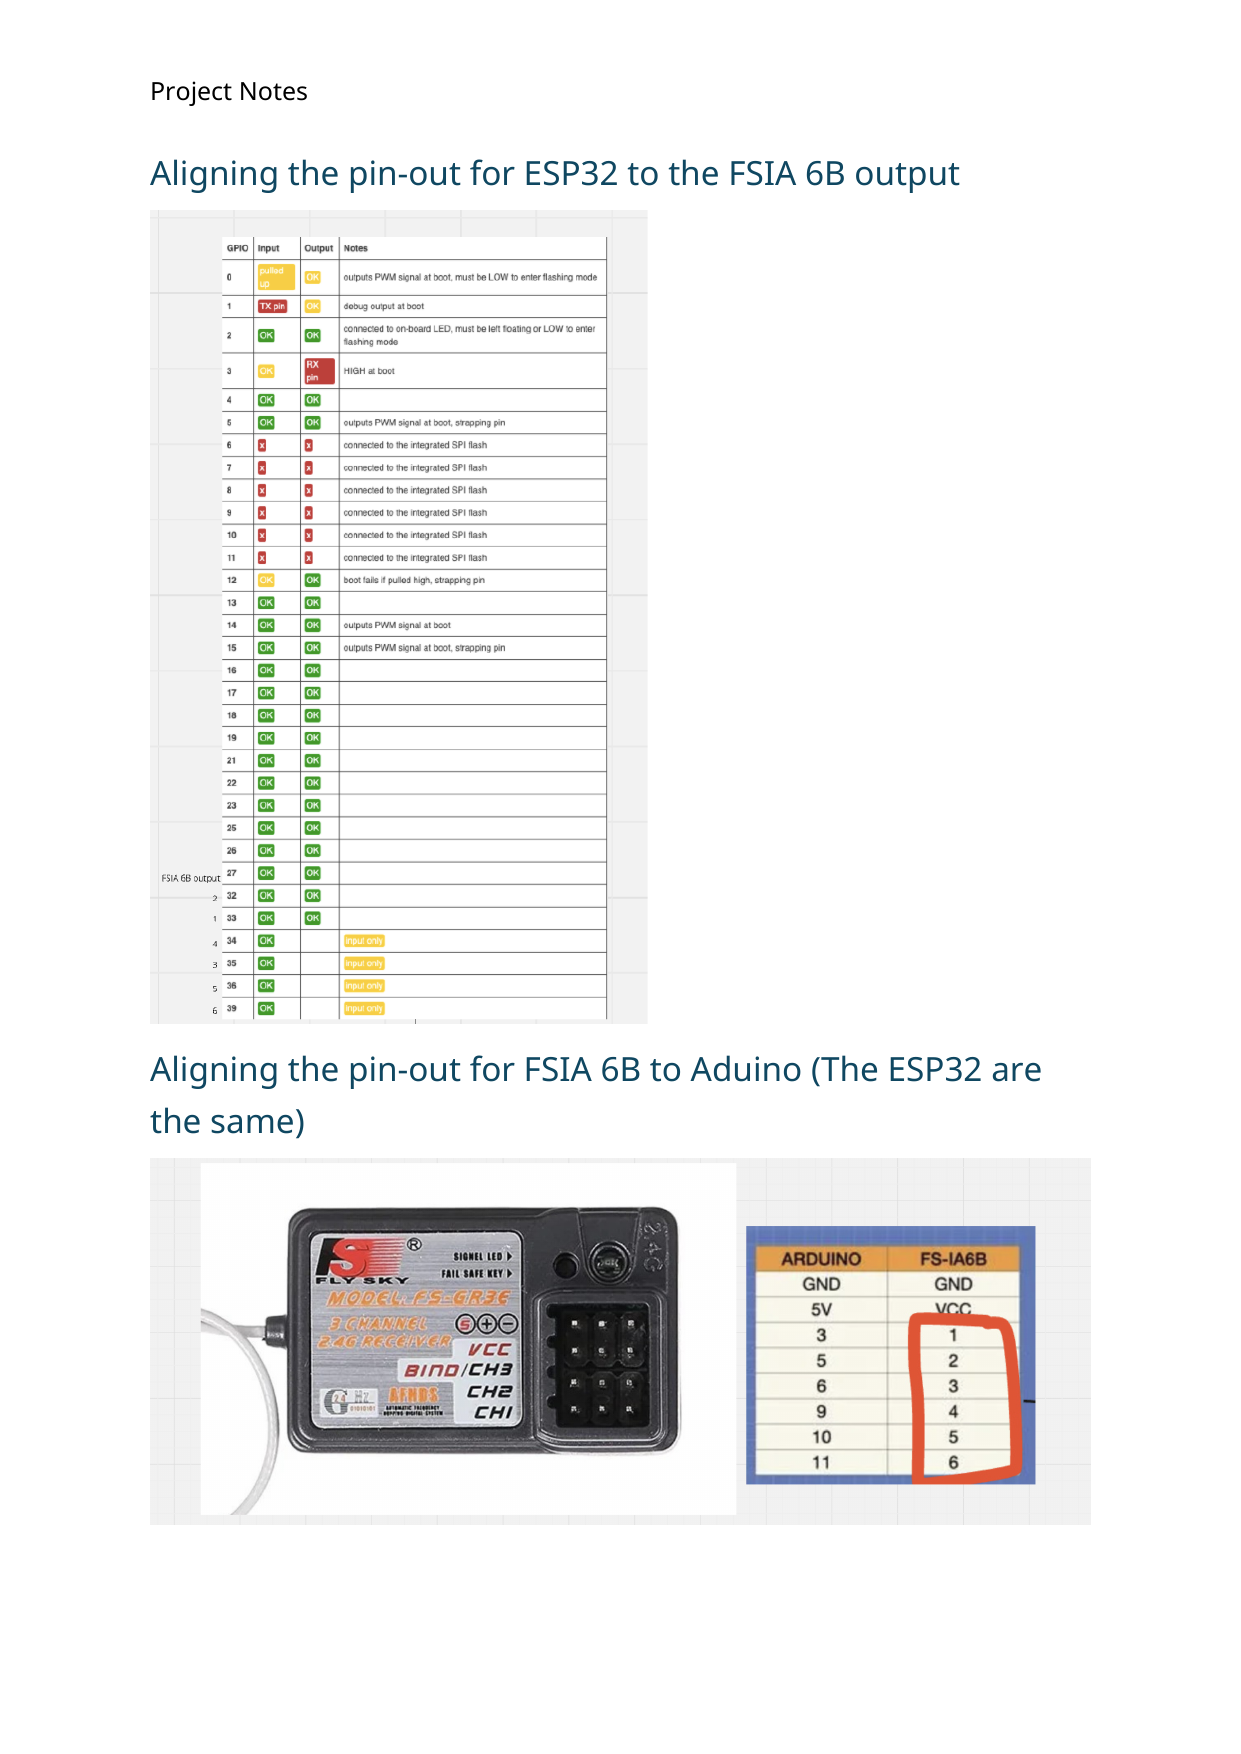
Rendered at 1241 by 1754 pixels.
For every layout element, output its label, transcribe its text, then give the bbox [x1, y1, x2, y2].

subtitle Aligning the pin-out for ESP32 to the FSIA 6B output [150, 150, 1090, 195]
picture [150, 1158, 1091, 1525]
subtitle Aligning the pin-out for FSIA 6B to Aduino (The ESP32 are the same) [150, 1046, 1090, 1143]
picture [150, 210, 648, 1024]
